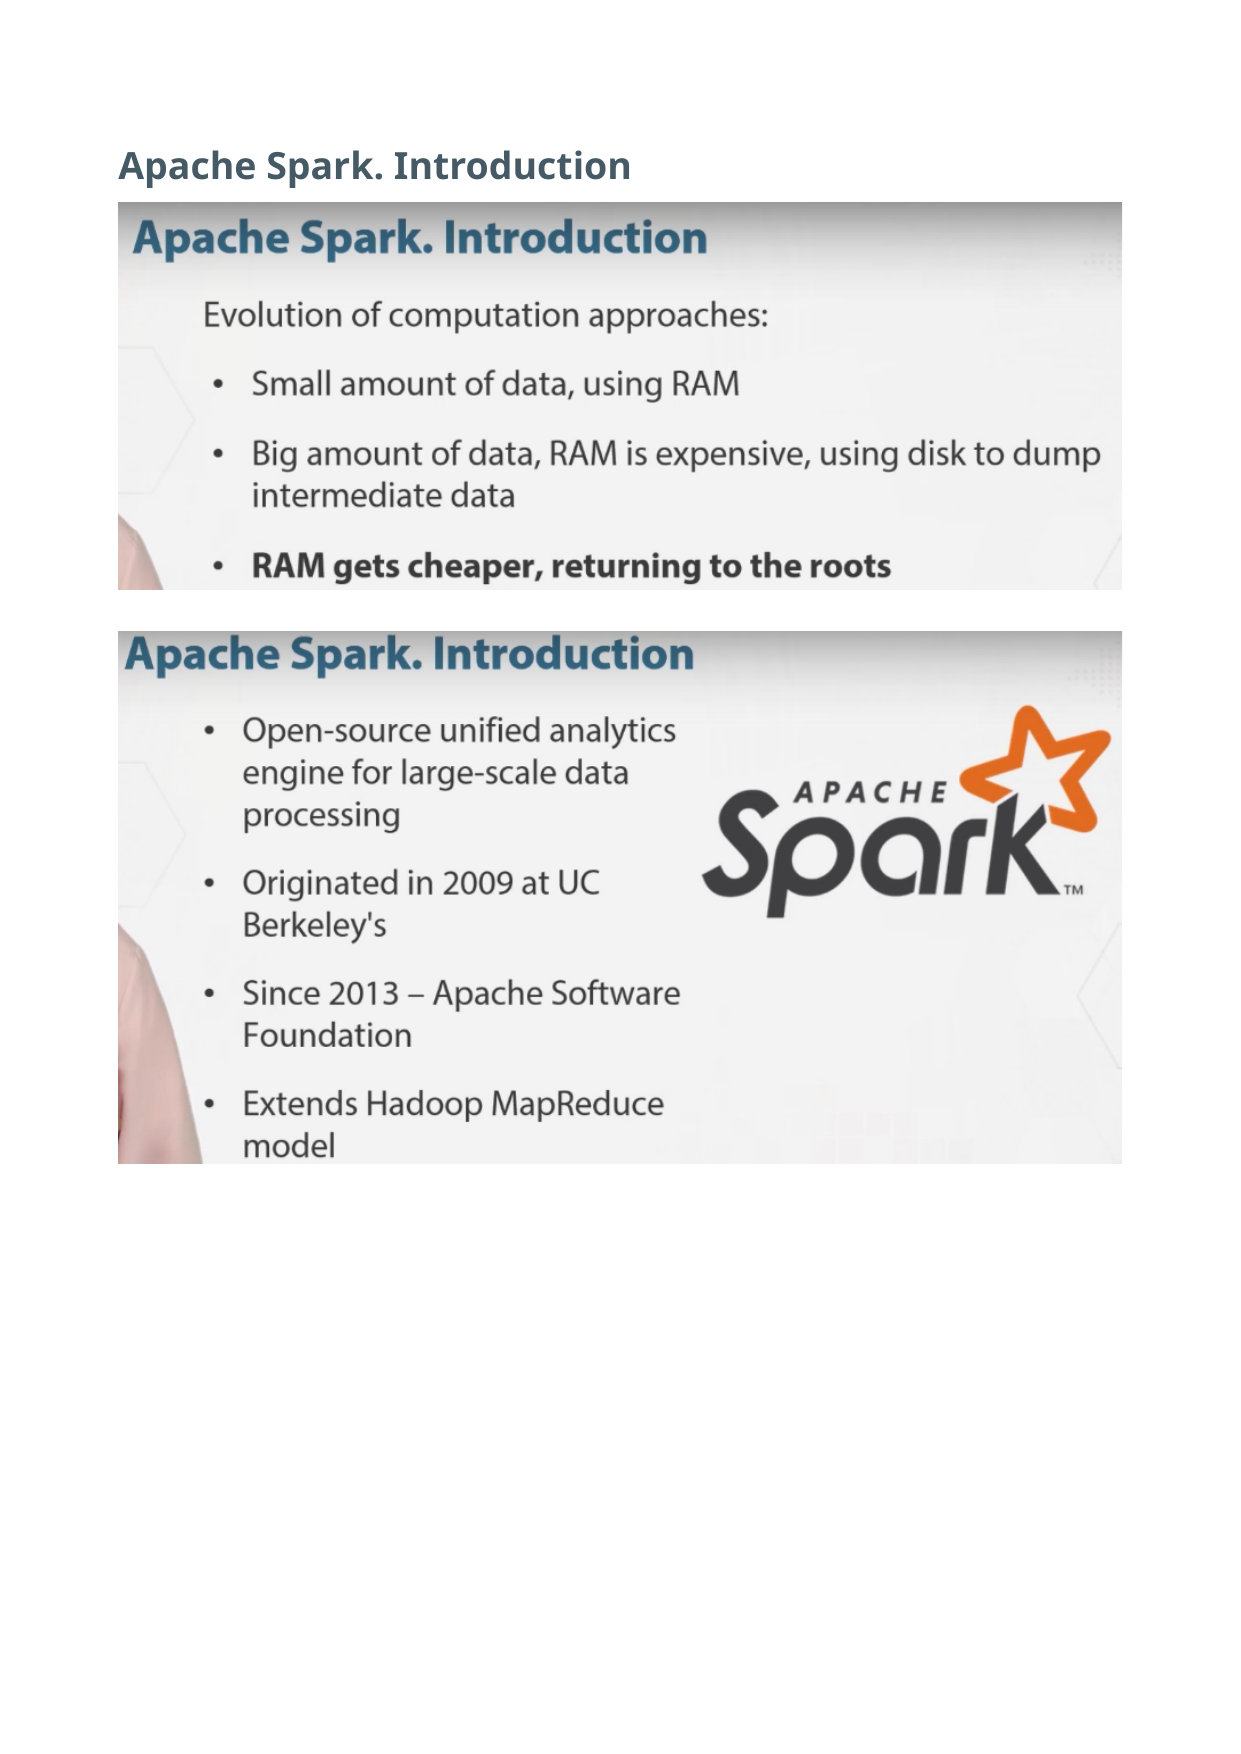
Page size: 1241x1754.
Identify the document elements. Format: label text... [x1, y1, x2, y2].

picture [118, 631, 1123, 1164]
subtitle Apache Spark. Introduction [118, 139, 1122, 190]
picture [118, 202, 1123, 590]
